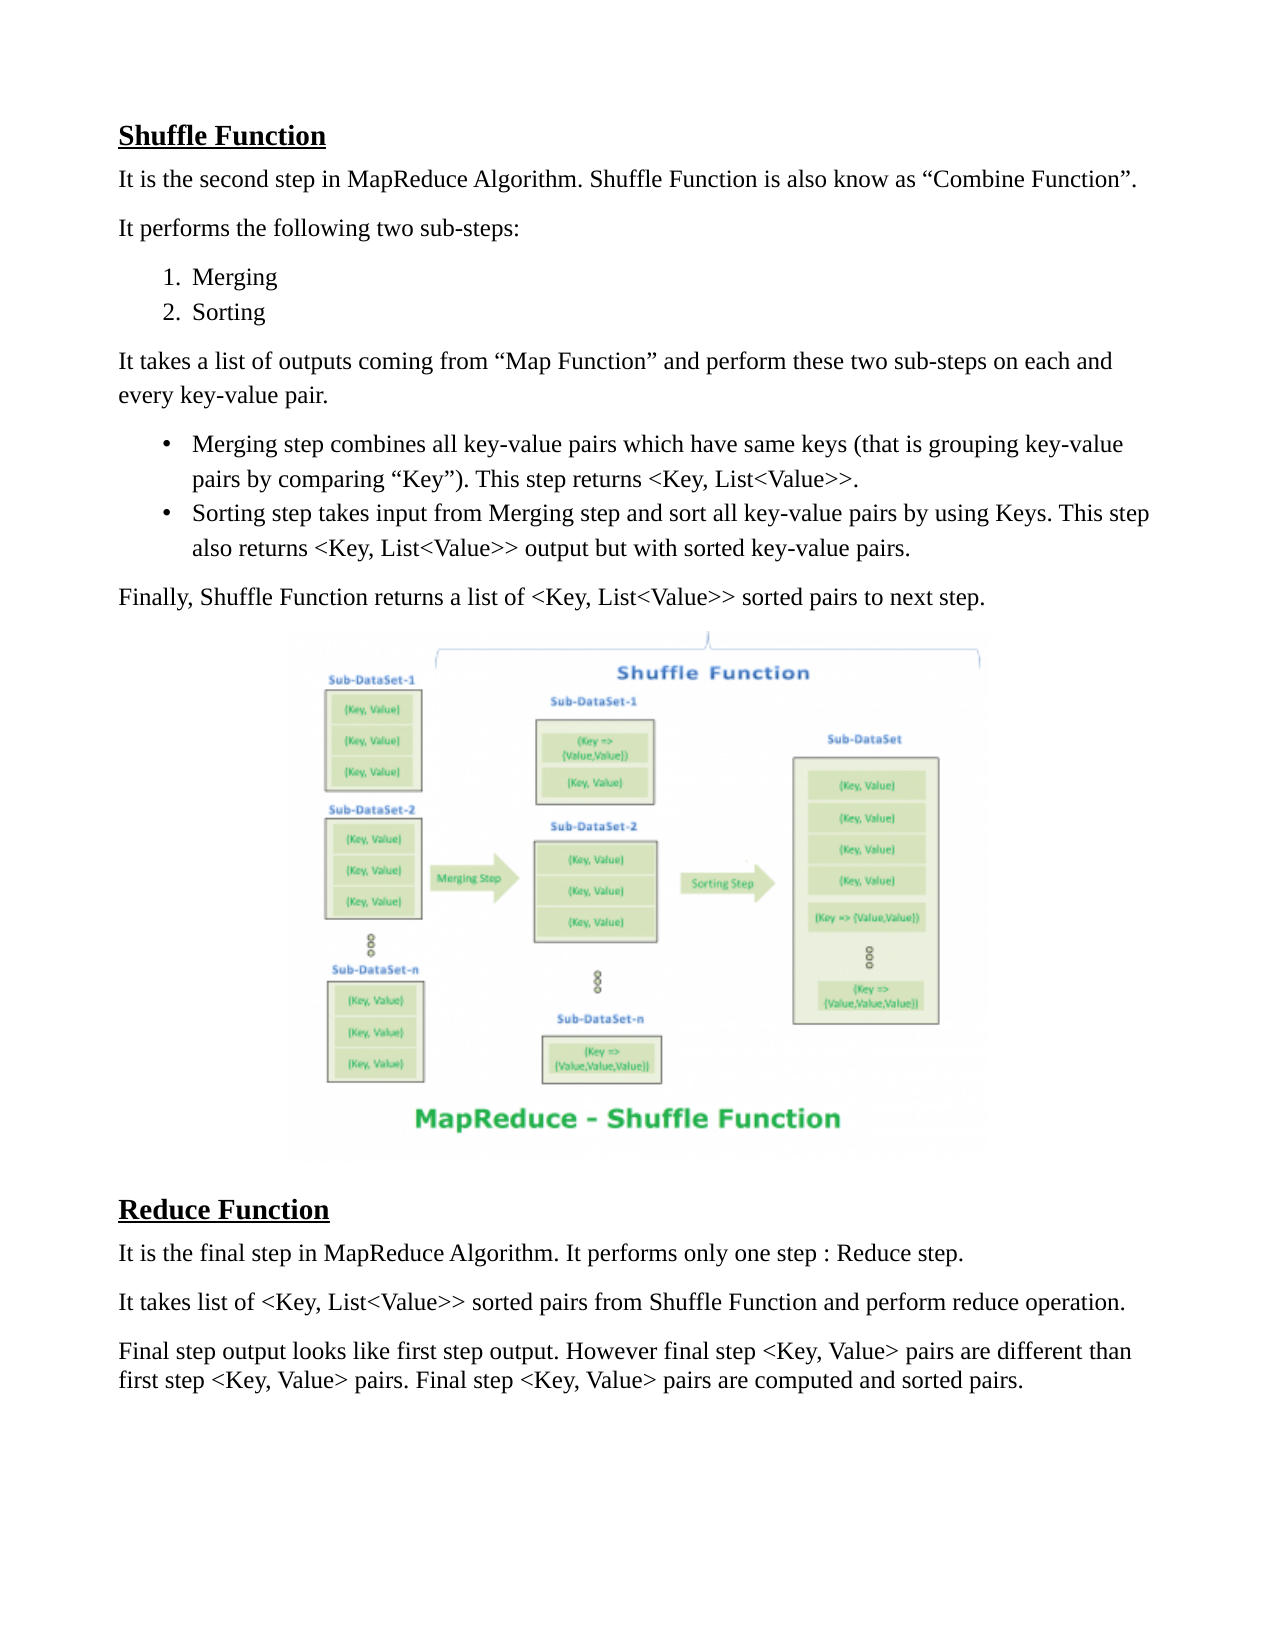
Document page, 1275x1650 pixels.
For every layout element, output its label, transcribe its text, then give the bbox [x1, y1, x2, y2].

text Final step output looks like first step output. However final step <Key, Value> pairs are different than first step <Key, Value> pairs. Final step <Key, Value> pairs are computed and sorted pairs. [118, 1336, 1157, 1393]
text It performs the following two sub-steps: [118, 213, 1157, 242]
list Sorting step takes input from Merging step and sort all key-value pairs by using Keys. This step also returns <Key, List<Value>> output but with sorted key-value pairs. [162, 498, 1157, 562]
list Merging step combines all key-value pairs which have same keys (that is grouping key-value pairs by comparing “Key”). This step returns <Key, List<Value>>. [162, 429, 1157, 493]
text Finally, Shuffle Function returns a list of <Key, List<Value>> sorted pairs to next step. [118, 582, 1157, 611]
text It takes a list of outputs coming from “Map Function” and perform these two sub-steps on each and every key-value pair. [118, 346, 1157, 409]
subtitle Shuffle Function [118, 118, 1157, 152]
list Sorting [162, 297, 1157, 326]
text It is the final step in MapReduce Algorithm. It performs only one step : Reduce step. [118, 1238, 1157, 1267]
text It is the second step in MapReduce Algorithm. Shuffle Function is also know as “Combine Function”. [118, 164, 1157, 193]
list Merging [162, 262, 1157, 291]
subtitle Reduce Function [118, 1192, 1157, 1225]
text It takes list of <Key, List<Value>> sorted pairs from Shuffle Function and perform reduce operation. [118, 1287, 1157, 1316]
picture [286, 631, 989, 1163]
